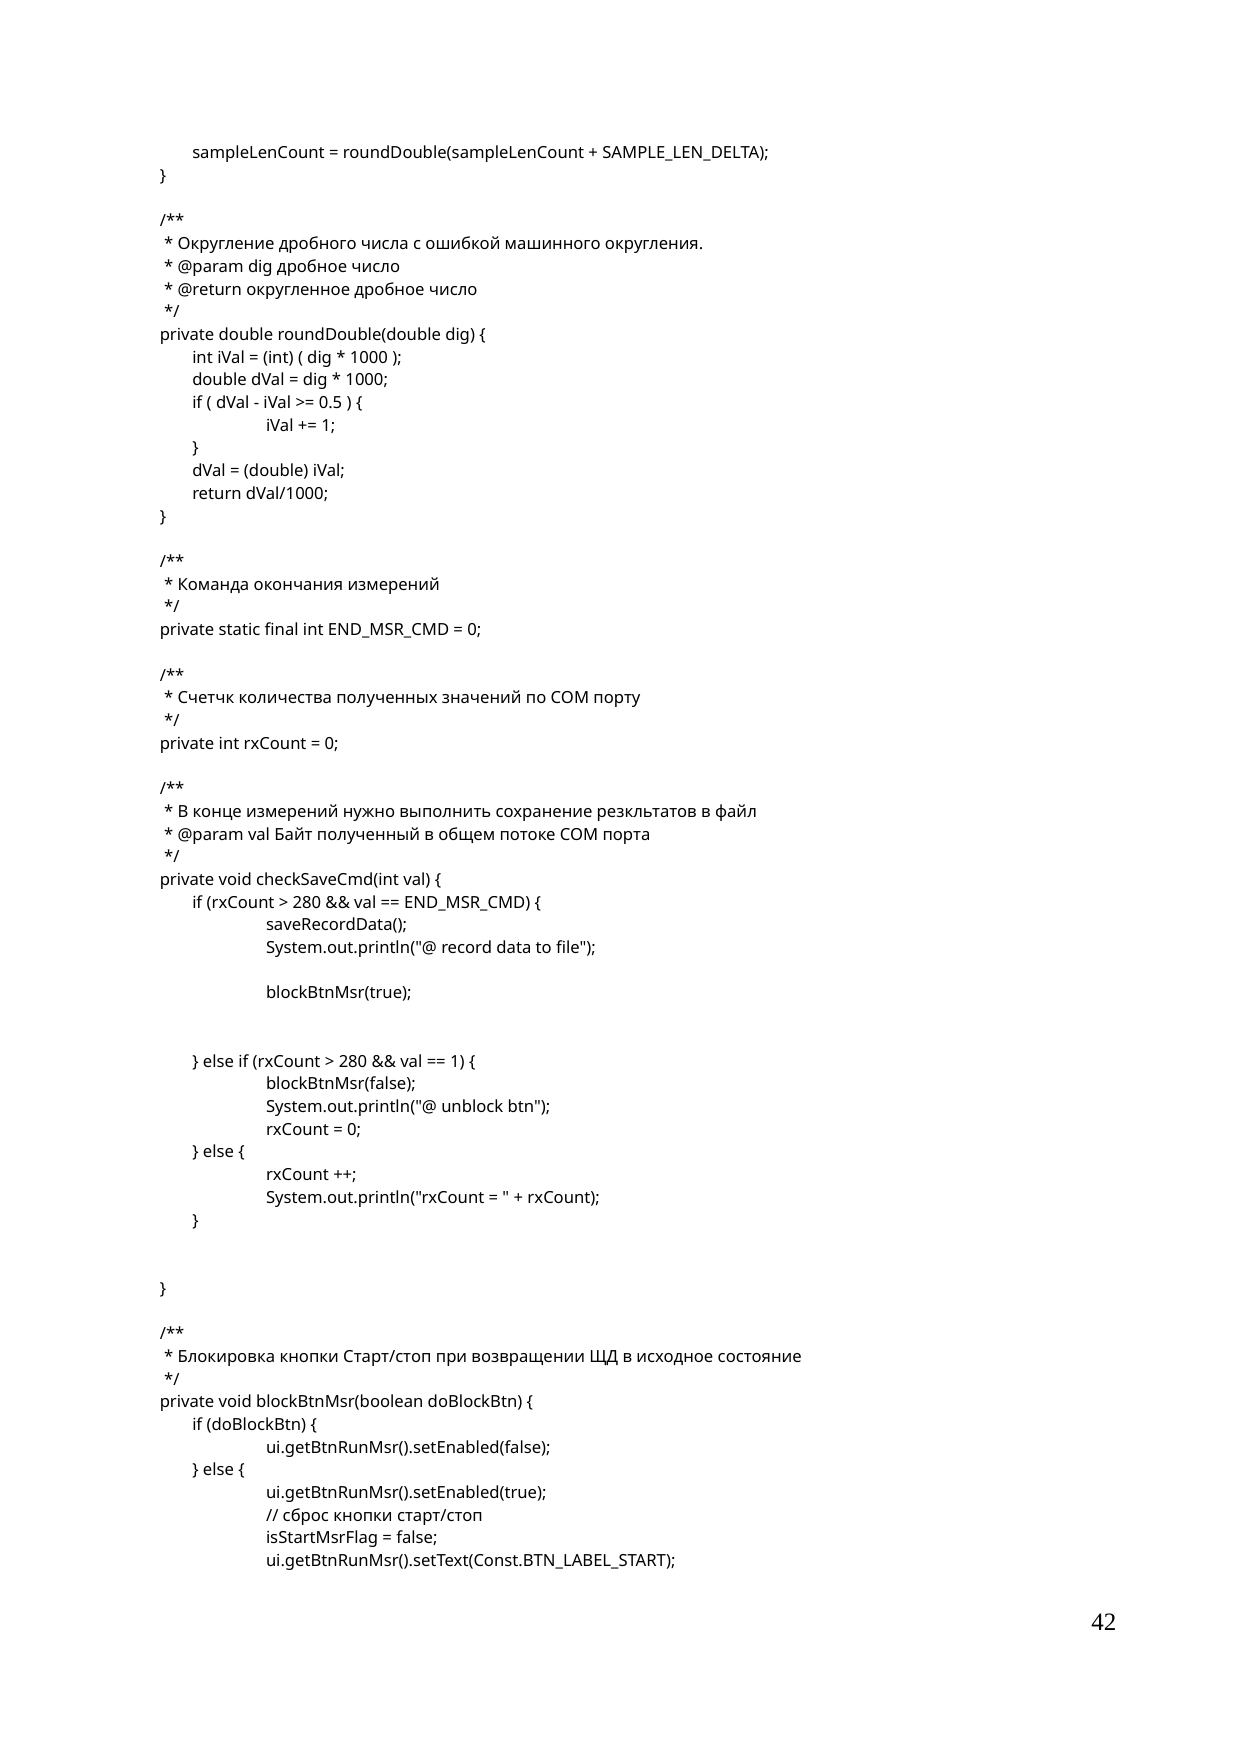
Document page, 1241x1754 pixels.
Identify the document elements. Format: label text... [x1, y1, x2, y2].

text System.out.println("@ record data to file"); [118, 936, 1122, 958]
text /** [118, 549, 1122, 572]
text if ( dVal - iVal >= 0.5 ) { [118, 391, 1122, 413]
text * @param dig дробное число [118, 254, 1122, 277]
text private double roundDouble(double dig) { [118, 322, 1122, 345]
text System.out.println("rxCount = " + rxCount); [118, 1185, 1122, 1208]
text * Команда окончания измерений [118, 572, 1122, 595]
text /** [118, 663, 1122, 686]
text ui.getBtnRunMsr().setEnabled(false); [118, 1435, 1122, 1458]
text System.out.println("@ unblock btn"); [118, 1094, 1122, 1117]
text blockBtnMsr(false); [118, 1072, 1122, 1094]
text */ [118, 595, 1122, 618]
text iVal += 1; [118, 413, 1122, 436]
text } else { [118, 1140, 1122, 1163]
text int iVal = (int) ( dig * 1000 ); [118, 345, 1122, 368]
text */ [118, 708, 1122, 731]
text ui.getBtnRunMsr().setText(Const.BTN_LABEL_START); [118, 1549, 1122, 1571]
text * Округление дробного числа с ошибкой машинного округления. [118, 232, 1122, 254]
text sampleLenCount = roundDouble(sampleLenCount + SAMPLE_LEN_DELTA); [118, 141, 1122, 163]
text } [118, 1276, 1122, 1299]
text rxCount = 0; [118, 1117, 1122, 1140]
text blockBtnMsr(true); [118, 981, 1122, 1004]
text } [118, 1208, 1122, 1231]
text */ [118, 1367, 1122, 1390]
text } [118, 163, 1122, 186]
text */ [118, 845, 1122, 867]
text saveRecordData(); [118, 913, 1122, 936]
text if (doBlockBtn) { [118, 1412, 1122, 1435]
text private void blockBtnMsr(boolean doBlockBtn) { [118, 1390, 1122, 1412]
text /** [118, 1322, 1122, 1344]
text isStartMsrFlag = false; [118, 1526, 1122, 1549]
text * В конце измерений нужно выполнить сохранение резкльтатов в файл [118, 799, 1122, 822]
text } [118, 436, 1122, 459]
text ui.getBtnRunMsr().setEnabled(true); [118, 1481, 1122, 1503]
text private int rxCount = 0; [118, 731, 1122, 754]
text } else if (rxCount > 280 && val == 1) { [118, 1049, 1122, 1072]
text // сброс кнопки старт/стоп [118, 1503, 1122, 1526]
text * Блокировка кнопки Старт/стоп при возвращении ЩД в исходное состояние [118, 1344, 1122, 1367]
text rxCount ++; [118, 1163, 1122, 1185]
text } [118, 504, 1122, 527]
text * Счетчк количества полученных значений по COM порту [118, 686, 1122, 708]
text /** [118, 209, 1122, 232]
text * @return округленное дробное число [118, 277, 1122, 300]
text private void checkSaveCmd(int val) { [118, 867, 1122, 890]
text private static final int END_MSR_CMD = 0; [118, 618, 1122, 640]
text dVal = (double) iVal; [118, 459, 1122, 481]
text return dVal/1000; [118, 481, 1122, 504]
text } else { [118, 1458, 1122, 1481]
text /** [118, 777, 1122, 799]
text if (rxCount > 280 && val == END_MSR_CMD) { [118, 890, 1122, 913]
text double dVal = dig * 1000; [118, 368, 1122, 391]
text * @param val Байт полученный в общем потоке СОМ порта [118, 822, 1122, 845]
text */ [118, 300, 1122, 322]
